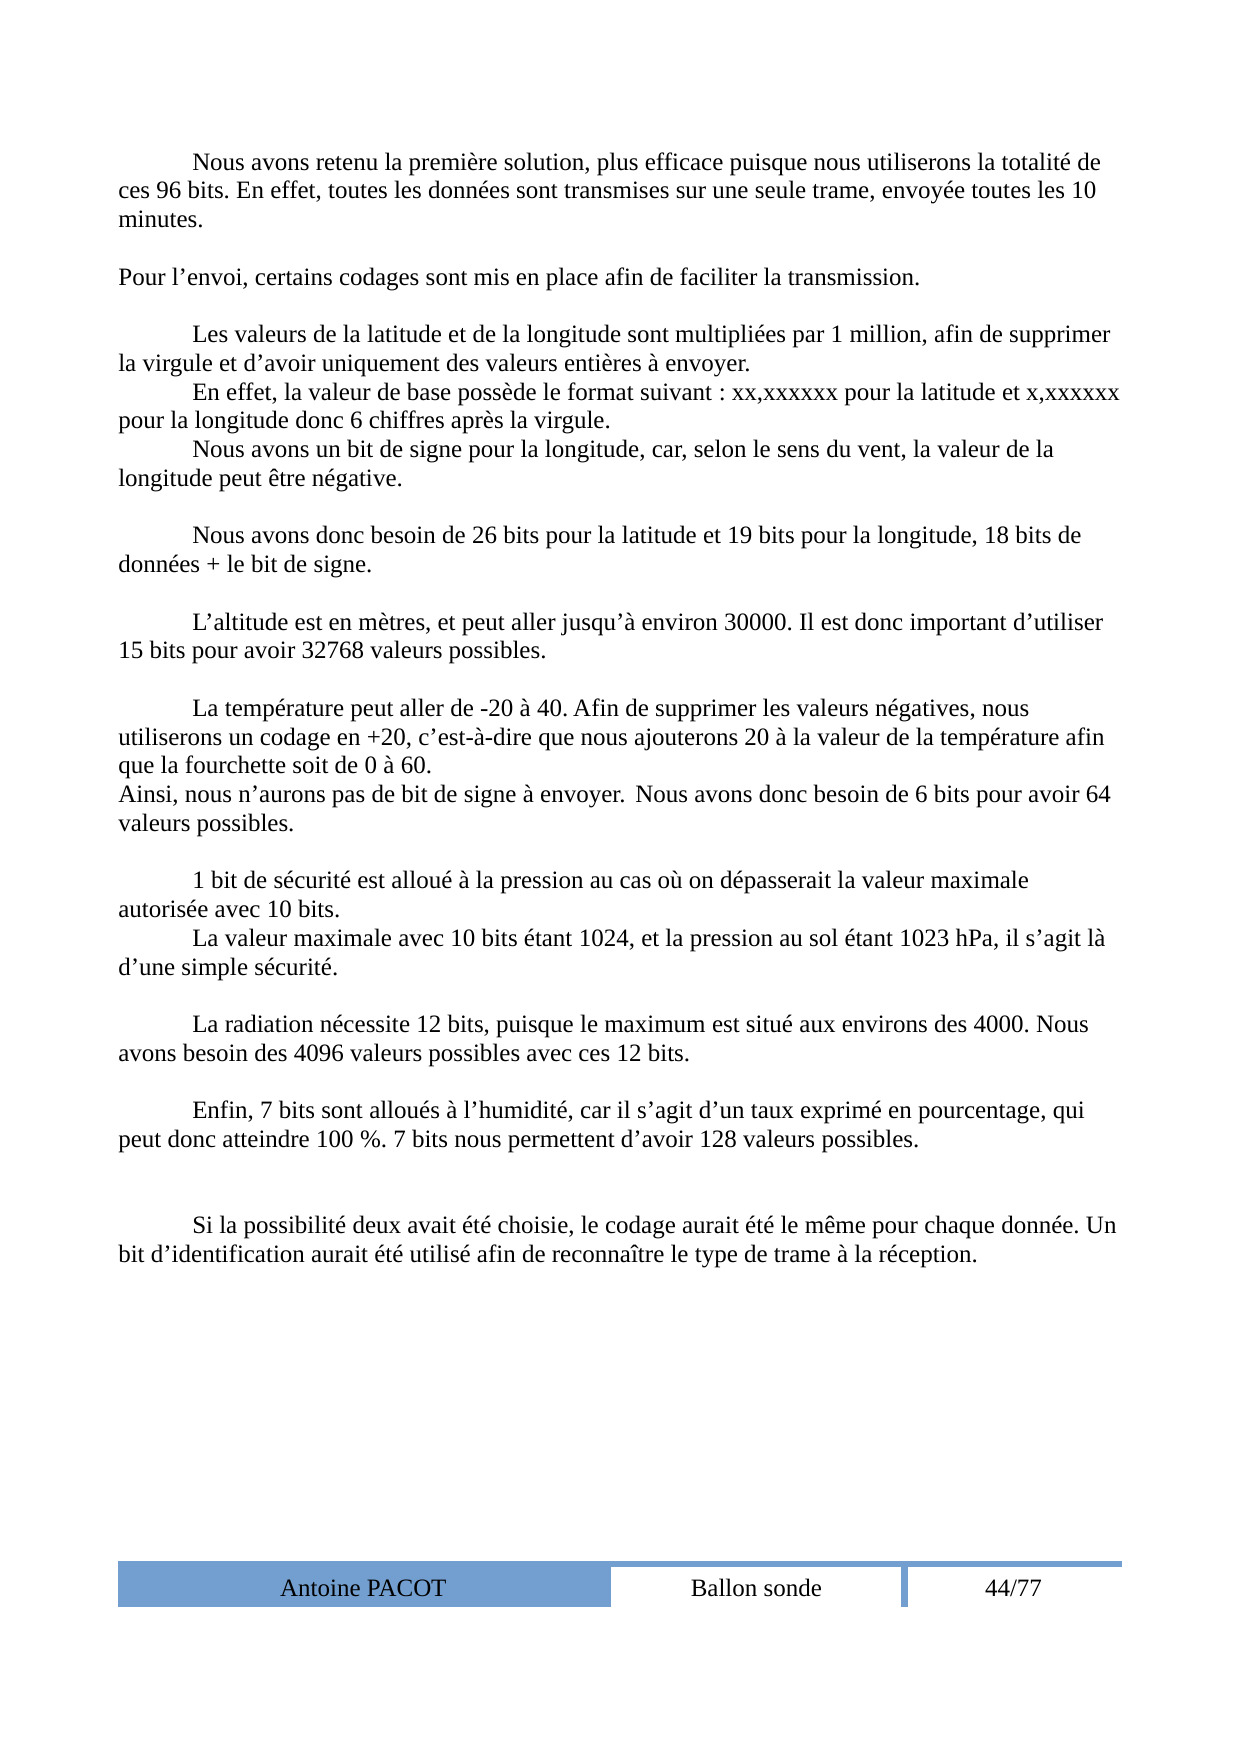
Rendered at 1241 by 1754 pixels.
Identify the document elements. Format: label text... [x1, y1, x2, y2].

text Pour l’envoi, certains codages sont mis en place afin de faciliter la transmission. [118, 262, 1122, 291]
text La radiation nécessite 12 bits, puisque le maximum est situé aux environs des 4000. Nous avons besoin des 4096 valeurs possibles avec ces 12 bits. [118, 1009, 1122, 1067]
text En effet, la valeur de base possède le format suivant : xx,xxxxxx pour la latitude et x,xxxxxx pour la longitude donc 6 chiffres après la virgule. [118, 377, 1122, 434]
text Si la possibilité deux avait été choisie, le codage aurait été le même pour chaque donnée. Un bit d’identification aurait été utilisé afin de reconnaître le type de trame à la réception. [118, 1211, 1122, 1268]
text Nous avons retenu la première solution, plus efficace puisque nous utiliserons la totalité de ces 96 bits. En effet, toutes les données sont transmises sur une seule trame, envoyée toutes les 10 minutes. [118, 147, 1122, 233]
text Enfin, 7 bits sont alloués à l’humidité, car il s’agit d’un taux exprimé en pourcentage, qui peut donc atteindre 100 %. 7 bits nous permettent d’avoir 128 valeurs possibles. [118, 1096, 1122, 1153]
text La température peut aller de -20 à 40. Afin de supprimer les valeurs négatives, nous utiliserons un codage en +20, c’est-à-dire que nous ajouterons 20 à la valeur de la température afin que la fourchette soit de 0 à 60. [118, 693, 1122, 779]
text L’altitude est en mètres, et peut aller jusqu’à environ 30000. Il est donc important d’utiliser 15 bits pour avoir 32768 valeurs possibles. [118, 607, 1122, 664]
text La valeur maximale avec 10 bits étant 1024, et la pression au sol étant 1023 hPa, il s’agit là d’une simple sécurité. [118, 923, 1122, 981]
text 1 bit de sécurité est alloué à la pression au cas où on dépasserait la valeur maximale autorisée avec 10 bits. [118, 866, 1122, 923]
text Les valeurs de la latitude et de la longitude sont multipliées par 1 million, afin de supprimer la virgule et d’avoir uniquement des valeurs entières à envoyer. [118, 319, 1122, 377]
text Nous avons donc besoin de 26 bits pour la latitude et 19 bits pour la longitude, 18 bits de données + le bit de signe. [118, 521, 1122, 578]
text Ainsi, nous n’aurons pas de bit de signe à envoyer. Nous avons donc besoin de 6 bits pour avoir 64 valeurs possibles. [118, 779, 1122, 837]
text Nous avons un bit de signe pour la longitude, car, selon le sens du vent, la valeur de la longitude peut être négative. [118, 434, 1122, 492]
